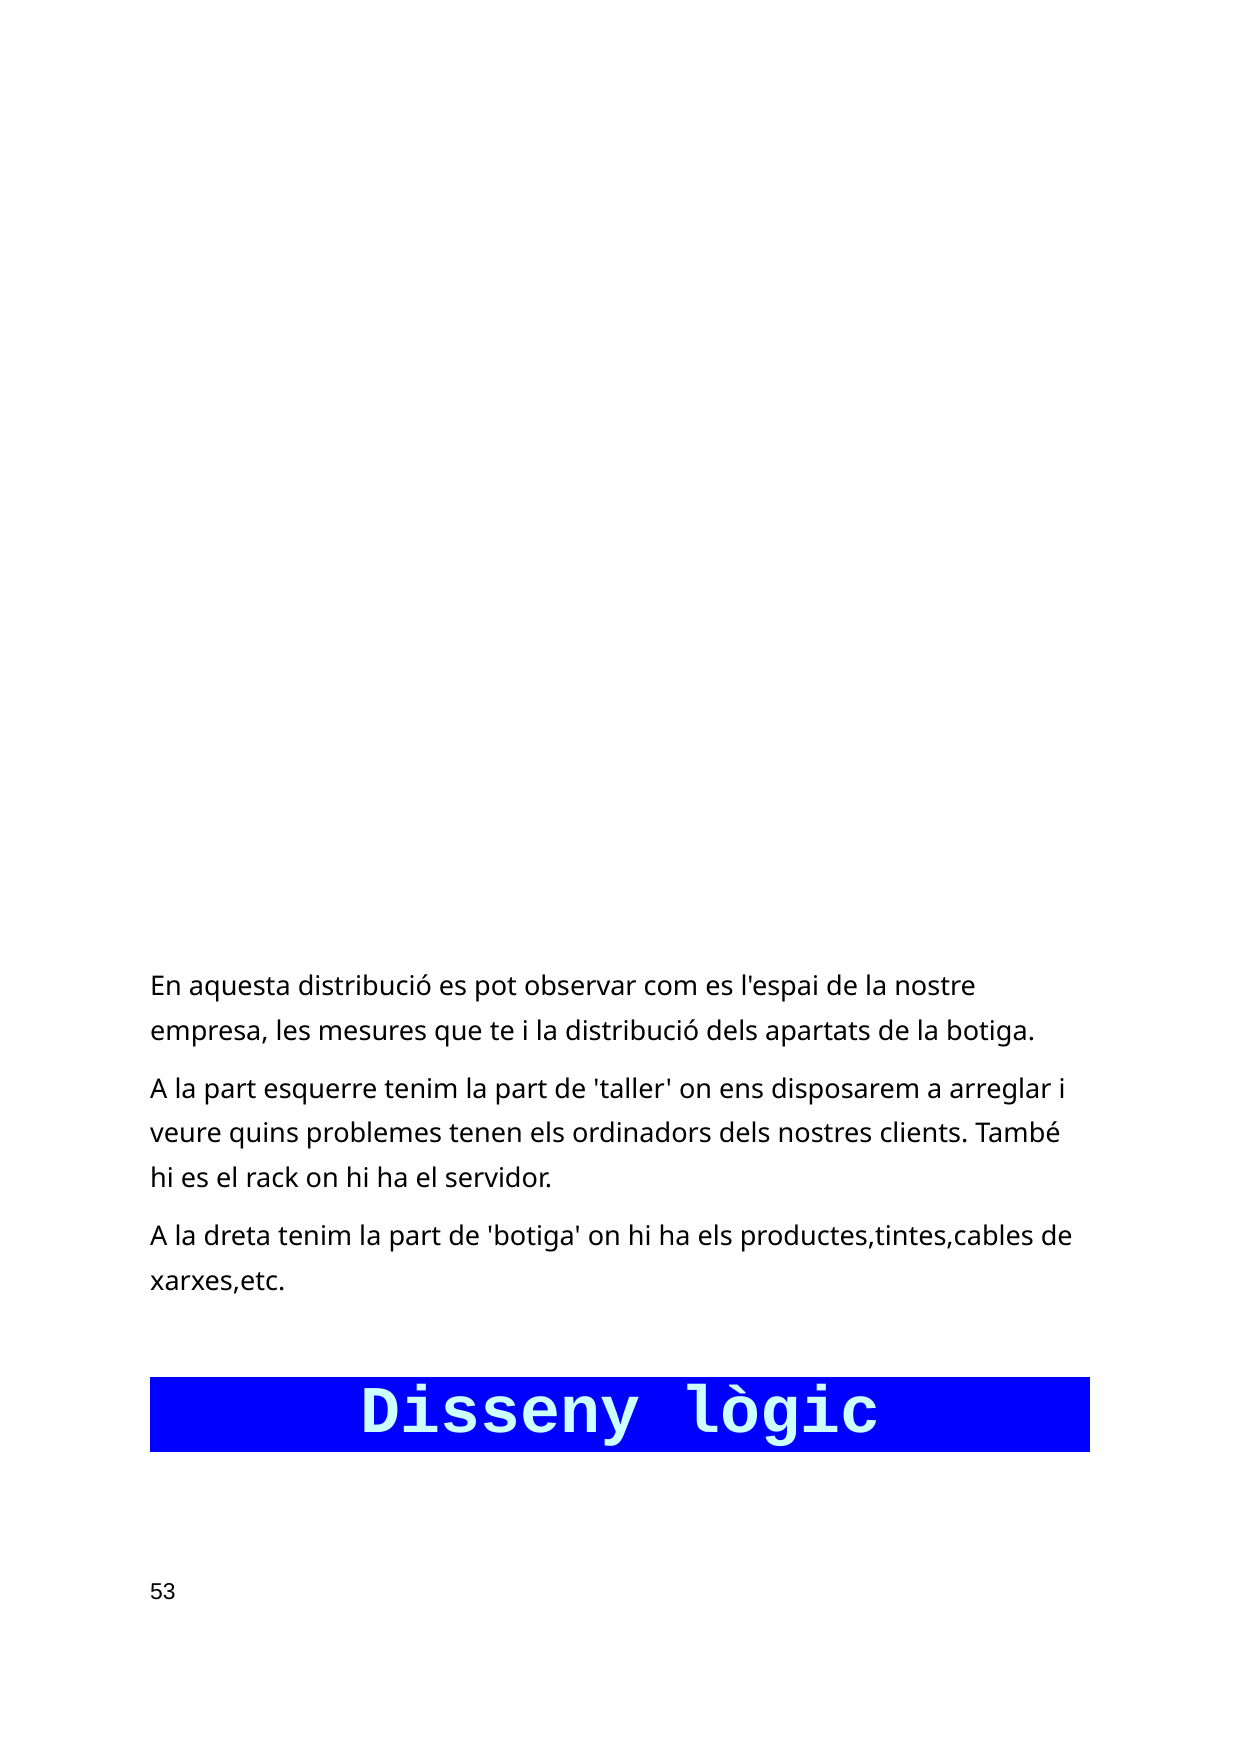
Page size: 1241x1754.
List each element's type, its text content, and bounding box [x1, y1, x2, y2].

text En aquesta distribució es pot observar com es l'espai de la nostre empresa, les mesures que te i la distribució dels apartats de la botiga. [150, 967, 1090, 1048]
text Disseny lògic [150, 1377, 1090, 1452]
text A la part esquerre tenim la part de 'taller' on ens disposarem a arreglar i veure quins problemes tenen els ordinadors dels nostres clients. També hi es el rack on hi ha el servidor. [150, 1070, 1090, 1195]
text A la dreta tenim la part de 'botiga' on hi ha els productes,tintes,cables de xarxes,etc. [150, 1217, 1090, 1298]
